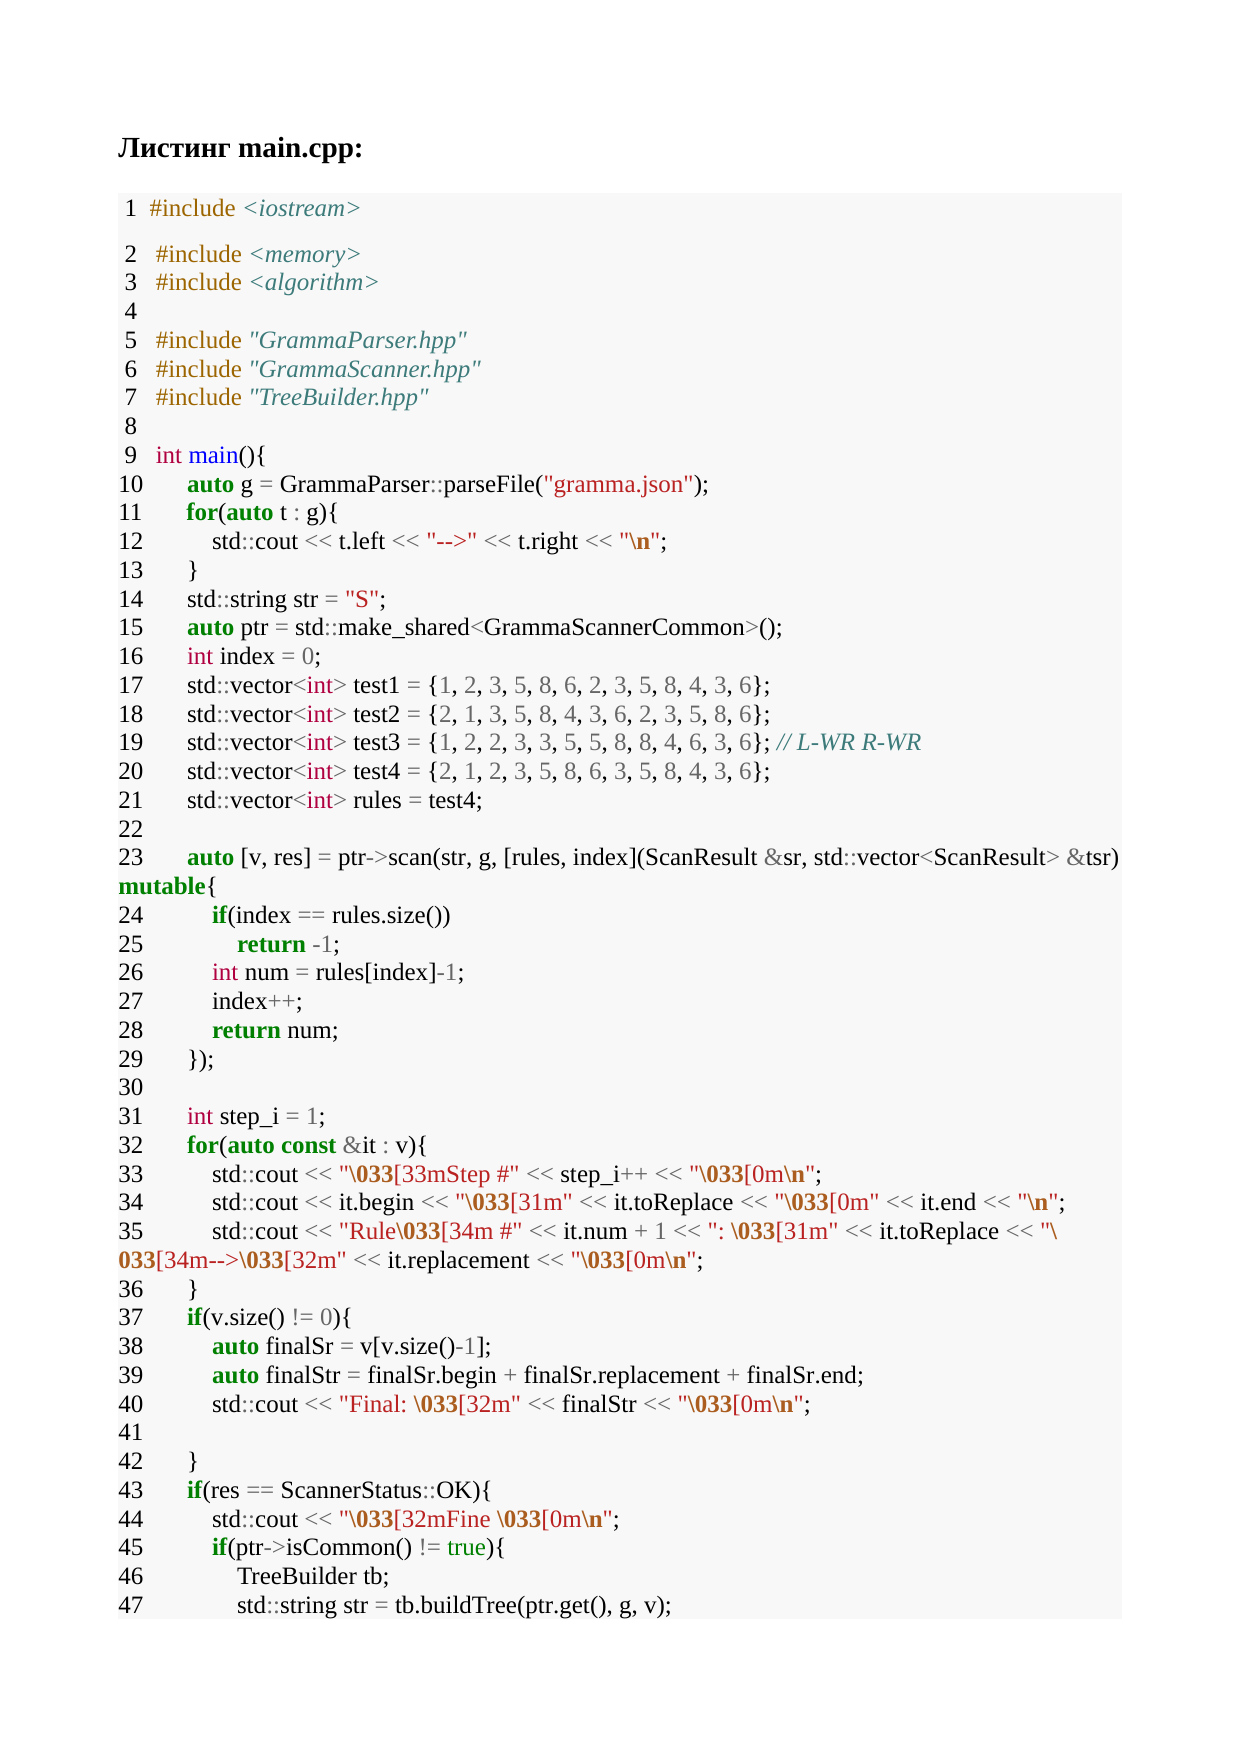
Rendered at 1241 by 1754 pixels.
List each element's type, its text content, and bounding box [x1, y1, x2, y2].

text 39 auto finalStr = finalSr.begin + finalSr.replacement + finalSr.end; [118, 1360, 1122, 1389]
text 23 auto [v, res] = ptr->scan(str, g, [rules, index](ScanResult &sr, std::vector<ScanResult> &tsr) mutable{ [118, 842, 1122, 900]
text 40 std::cout << "Final: \033[32m" << finalStr << "\033[0m\n"; [118, 1389, 1122, 1417]
text 35 std::cout << "Rule\033[34m #" << it.num + 1 << ": \033[31m" << it.toReplace << "\033[34m-->\033[32m" << it.replacement << "\033[0m\n"; [118, 1216, 1122, 1274]
text Листинг main.cpp: [118, 131, 1122, 164]
text 46 TreeBuilder tb; [118, 1561, 1122, 1590]
text 25 return -1; [118, 929, 1122, 957]
text 22 [118, 814, 1122, 842]
text 12 std::cout << t.left << "-->" << t.right << "\n"; [118, 526, 1122, 555]
text 2 #include <memory> [118, 239, 1122, 267]
text 24 if(index == rules.size()) [118, 900, 1122, 929]
text 1 #include <iostream> [118, 193, 1122, 222]
text 19 std::vector<int> test3 = {1, 2, 2, 3, 3, 5, 5, 8, 8, 4, 6, 3, 6}; // L-WR R-WR [118, 727, 1122, 756]
text 32 for(auto const &it : v){ [118, 1130, 1122, 1159]
text 28 return num; [118, 1015, 1122, 1044]
text 30 [118, 1072, 1122, 1101]
text 9 int main(){ [118, 440, 1122, 469]
text 29 }); [118, 1044, 1122, 1072]
text 31 int step_i = 1; [118, 1101, 1122, 1130]
text 6 #include "GrammaScanner.hpp" [118, 354, 1122, 382]
text 15 auto ptr = std::make_shared<GrammaScannerCommon>(); [118, 612, 1122, 641]
text 27 index++; [118, 986, 1122, 1015]
text 41 [118, 1417, 1122, 1446]
text 11 for(auto t : g){ [118, 497, 1122, 526]
text 10 auto g = GrammaParser::parseFile("gramma.json"); [118, 469, 1122, 497]
text 20 std::vector<int> test4 = {2, 1, 2, 3, 5, 8, 6, 3, 5, 8, 4, 3, 6}; [118, 756, 1122, 785]
text 38 auto finalSr = v[v.size()-1]; [118, 1331, 1122, 1360]
text 14 std::string str = "S"; [118, 584, 1122, 612]
text 44 std::cout << "\033[32mFine \033[0m\n"; [118, 1504, 1122, 1532]
text 26 int num = rules[index]-1; [118, 957, 1122, 986]
text 33 std::cout << "\033[33mStep #" << step_i++ << "\033[0m\n"; [118, 1159, 1122, 1187]
text 47 std::string str = tb.buildTree(ptr.get(), g, v); [118, 1590, 1122, 1619]
text 21 std::vector<int> rules = test4; [118, 785, 1122, 814]
text 16 int index = 0; [118, 641, 1122, 670]
text 17 std::vector<int> test1 = {1, 2, 3, 5, 8, 6, 2, 3, 5, 8, 4, 3, 6}; [118, 670, 1122, 699]
text 8 [118, 411, 1122, 440]
text 43 if(res == ScannerStatus::OK){ [118, 1475, 1122, 1504]
text 34 std::cout << it.begin << "\033[31m" << it.toReplace << "\033[0m" << it.end << "\n"; [118, 1187, 1122, 1216]
text 37 if(v.size() != 0){ [118, 1302, 1122, 1331]
text 3 #include <algorithm> [118, 267, 1122, 296]
text 4 [118, 296, 1122, 325]
text 45 if(ptr->isCommon() != true){ [118, 1532, 1122, 1561]
text 13 } [118, 555, 1122, 584]
text 36 } [118, 1274, 1122, 1302]
text 5 #include "GrammaParser.hpp" [118, 325, 1122, 354]
text 42 } [118, 1446, 1122, 1475]
text 18 std::vector<int> test2 = {2, 1, 3, 5, 8, 4, 3, 6, 2, 3, 5, 8, 6}; [118, 699, 1122, 727]
text 7 #include "TreeBuilder.hpp" [118, 382, 1122, 411]
